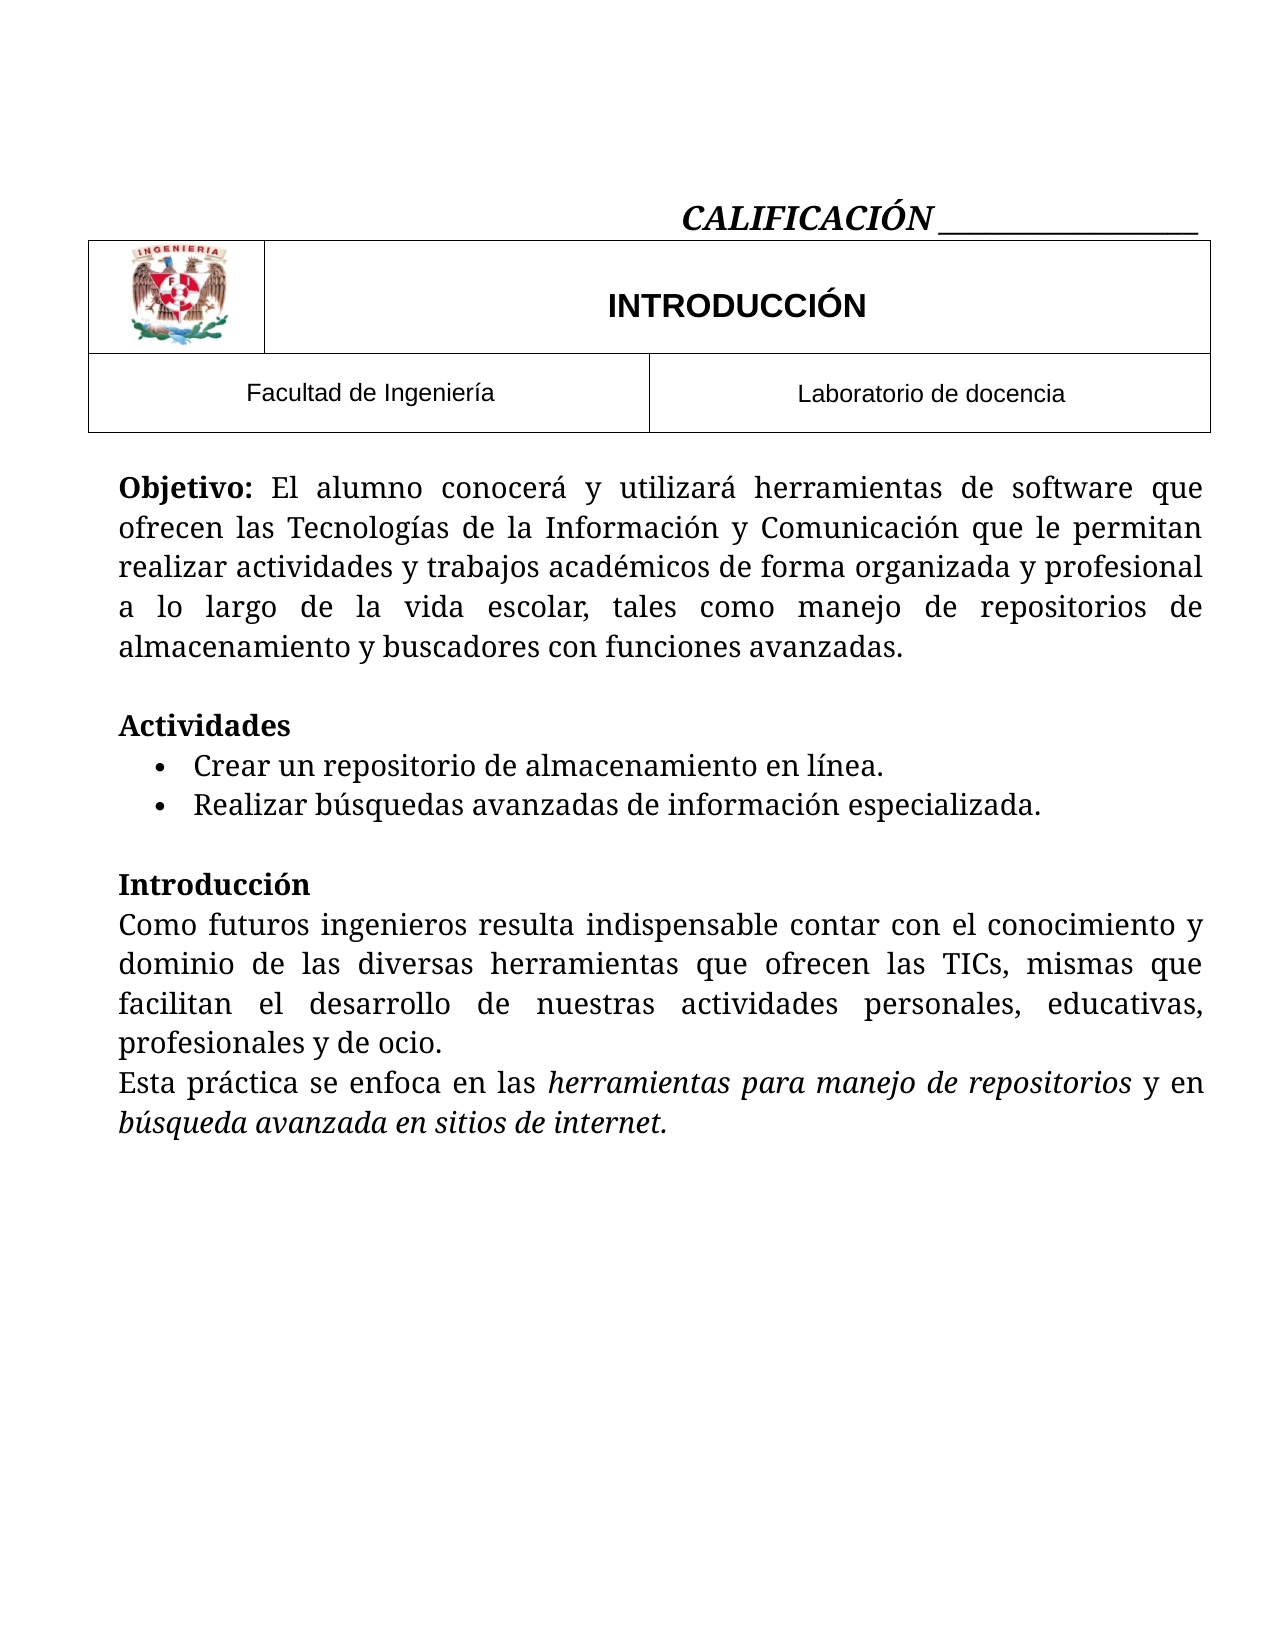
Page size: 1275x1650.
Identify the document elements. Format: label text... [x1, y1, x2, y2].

table_cell Facultad de Ingeniería [89, 354, 177, 432]
text Actividades [691, 705, 751, 745]
text Introducción [700, 864, 721, 904]
table_header [1016, 241, 1210, 353]
text Introducción [460, 864, 490, 904]
text Como futuros ingenieros resulta indispensable contar con el conocimiento y dominio de las diversas herramientas que ofrecen las TICs, mismas que facilitan el desarrollo de nuestras actividades personales, educativas, profesionales y de ocio. [824, 904, 1205, 1062]
list Crear un repositorio de almacenamiento en línea. [464, 745, 563, 769]
text Objetivo: El alumno conocerá y utilizará herramientas de software que ofrecen las Tecnologías de la Información y Comunicación que le permitan realizar actividades y trabajos académicos de forma organizada y profesional a lo largo de la vida escolar, tales como manejo de repositorios de almacenamiento y buscadores con funciones avanzadas. [828, 467, 973, 546]
text Objetivo: El alumno conocerá y utilizará herramientas de software que ofrecen las Tecnologías de la Información y Comunicación que le permitan realizar actividades y trabajos académicos de forma organizada y profesional a lo largo de la vida escolar, tales como manejo de repositorios de almacenamiento y buscadores con funciones avanzadas. [588, 467, 755, 546]
list Crear un repositorio de almacenamiento en línea. [447, 745, 490, 785]
table_cell Facultad de Ingeniería [203, 354, 338, 432]
table_header [265, 241, 404, 353]
text Introducción [648, 880, 678, 904]
table_cell Laboratorio de docencia [785, 400, 824, 432]
text Esta práctica se enfoca en las herramientas para manejo de repositorios y en búsqueda avanzada en sitios de internet. [284, 1062, 648, 1142]
text Actividades [1046, 705, 1063, 745]
text Actividades [327, 705, 336, 745]
text Introducción [601, 864, 622, 904]
table_cell Laboratorio de docencia [1102, 354, 1179, 432]
text Introducción [858, 864, 1033, 904]
table_header [89, 241, 127, 353]
text Introducción [1157, 864, 1205, 904]
text Introducción [832, 864, 862, 904]
text Introducción [618, 889, 648, 904]
text Introducción [254, 864, 272, 904]
text Actividades [1149, 705, 1183, 718]
list Realizar búsquedas avanzadas de información especializada. [905, 785, 952, 824]
list Crear un repositorio de almacenamiento en línea. [353, 745, 413, 785]
text Introducción [118, 864, 143, 904]
list Crear un repositorio de almacenamiento en línea. [640, 760, 682, 785]
text Objetivo: El alumno conocerá y utilizará herramientas de software que ofrecen las Tecnologías de la Información y Comunicación que le permitan realizar actividades y trabajos académicos de forma organizada y profesional a lo largo de la vida escolar, tales como manejo de repositorios de almacenamiento y buscadores con funciones avanzadas. [687, 572, 825, 653]
text Introducción [280, 864, 473, 904]
text Objetivo: El alumno conocerá y utilizará herramientas de software que ofrecen las Tecnologías de la Información y Comunicación que le permitan realizar actividades y trabajos académicos de forma organizada y profesional a lo largo de la vida escolar, tales como manejo de repositorios de almacenamiento y buscadores con funciones avanzadas. [554, 589, 644, 666]
text CALIFICACIÓN _________________ [852, 208, 978, 240]
list Realizar búsquedas avanzadas de información especializada. [764, 799, 858, 824]
table_header [147, 348, 177, 353]
table_cell Laboratorio de docencia [650, 354, 1038, 432]
table_header [254, 337, 264, 353]
text CALIFICACIÓN _________________ [331, 194, 832, 240]
table_header [231, 264, 264, 319]
table_header [195, 332, 242, 353]
text Actividades [905, 705, 935, 745]
text Como futuros ingenieros resulta indispensable contar con el conocimiento y dominio de las diversas herramientas que ofrecen las TICs, mismas que facilitan el desarrollo de nuestras actividades personales, educativas, profesionales y de ocio. [118, 904, 173, 1062]
text Actividades [854, 705, 875, 745]
table_header [909, 241, 1183, 353]
list Realizar búsquedas avanzadas de información especializada. [321, 785, 421, 824]
table_header INTRODUCCIÓN [374, 241, 935, 353]
text Actividades [952, 705, 969, 745]
text Introducción [627, 864, 695, 872]
table_header [231, 241, 264, 268]
text Como futuros ingenieros resulta indispensable contar con el conocimiento y dominio de las diversas herramientas que ofrecen las TICs, mismas que facilitan el desarrollo de nuestras actividades personales, educativas, profesionales y de ocio. [533, 910, 648, 987]
table_cell Facultad de Ingeniería [280, 354, 649, 432]
text Actividades [571, 709, 627, 745]
text Esta práctica se enfoca en las herramientas para manejo de repositorios y en búsqueda avanzada en sitios de internet. [1153, 1062, 1205, 1142]
text Introducción [426, 864, 447, 880]
text CALIFICACIÓN _________________ [832, 194, 1205, 240]
text Actividades [161, 705, 233, 735]
text Introducción [717, 864, 845, 904]
text Actividades [357, 705, 370, 745]
text Introducción [1038, 864, 1080, 904]
text CALIFICACIÓN _________________ [118, 194, 477, 240]
table_cell Facultad de Ingeniería [152, 354, 224, 432]
text Introducción [361, 864, 417, 889]
text Introducción [909, 864, 965, 889]
text Actividades [468, 705, 588, 745]
text Como futuros ingenieros resulta indispensable contar con el conocimiento y dominio de las diversas herramientas que ofrecen las TICs, mismas que facilitan el desarrollo de nuestras actividades personales, educativas, profesionales y de ocio. [563, 927, 768, 1000]
list Realizar búsquedas avanzadas de información especializada. [670, 785, 708, 824]
text Introducción [751, 893, 781, 904]
list Crear un repositorio de almacenamiento en línea. [747, 745, 785, 785]
text Actividades [383, 705, 421, 745]
text Objetivo: El alumno conocerá y utilizará herramientas de software que ofrecen las Tecnologías de la Información y Comunicación que le permitan realizar actividades y trabajos académicos de forma organizada y profesional a lo largo de la vida escolar, tales como manejo de repositorios de almacenamiento y buscadores con funciones avanzadas. [553, 559, 730, 666]
text Objetivo: El alumno conocerá y utilizará herramientas de software que ofrecen las Tecnologías de la Información y Comunicación que le permitan realizar actividades y trabajos académicos de forma organizada y profesional a lo largo de la vida escolar, tales como manejo de repositorios de almacenamiento y buscadores con funciones avanzadas. [118, 467, 374, 666]
text Esta práctica se enfoca en las herramientas para manejo de repositorios y en búsqueda avanzada en sitios de internet. [118, 1062, 276, 1142]
text Actividades [605, 705, 712, 743]
text Como futuros ingenieros resulta indispensable contar con el conocimiento y dominio de las diversas herramientas que ofrecen las TICs, mismas que facilitan el desarrollo de nuestras actividades personales, educativas, profesionales y de ocio. [717, 966, 890, 1062]
table_cell Laboratorio de docencia [1063, 354, 1093, 384]
text Actividades [118, 705, 143, 735]
text Objetivo: El alumno conocerá y utilizará herramientas de software que ofrecen las Tecnologías de la Información y Comunicación que le permitan realizar actividades y trabajos académicos de forma organizada y profesional a lo largo de la vida escolar, tales como manejo de repositorios de almacenamiento y buscadores con funciones avanzadas. [1015, 467, 1205, 666]
text Introducción [541, 889, 571, 904]
list Crear un repositorio de almacenamiento en línea. [978, 745, 1008, 785]
list Crear un repositorio de almacenamiento en línea. [931, 745, 961, 785]
table_header [319, 814, 323, 824]
text Actividades [995, 705, 1012, 745]
table_cell Laboratorio de docencia [1153, 354, 1210, 432]
text Objetivo: El alumno conocerá y utilizará herramientas de software que ofrecen las Tecnologías de la Información y Comunicación que le permitan realizar actividades y trabajos académicos de forma organizada y profesional a lo largo de la vida escolar, tales como manejo de repositorios de almacenamiento y buscadores con funciones avanzadas. [327, 467, 511, 546]
text Actividades [1098, 705, 1110, 745]
list Realizar búsquedas avanzadas de información especializada. [447, 785, 490, 824]
table_header [451, 803, 456, 812]
text Introducción [186, 864, 199, 904]
text Como futuros ingenieros resulta indispensable contar con el conocimiento y dominio de las diversas herramientas que ofrecen las TICs, mismas que facilitan el desarrollo de nuestras actividades personales, educativas, profesionales y de ocio. [182, 904, 610, 1062]
text Actividades [451, 705, 468, 745]
text Actividades [1192, 705, 1205, 745]
text Introducción [1098, 864, 1119, 904]
table_cell Laboratorio de docencia [854, 354, 1089, 432]
text Actividades [118, 729, 139, 745]
table_header [901, 260, 956, 298]
table_cell Facultad de Ingeniería [340, 354, 464, 392]
text Como futuros ingenieros resulta indispensable contar con el conocimiento y dominio de las diversas herramientas que ofrecen las TICs, mismas que facilitan el desarrollo de nuestras actividades personales, educativas, profesionales y de ocio. [254, 904, 336, 974]
list Realizar búsquedas avanzadas de información especializada. [952, 785, 1008, 824]
text Esta práctica se enfoca en las herramientas para manejo de repositorios y en búsqueda avanzada en sitios de internet. [678, 1062, 1149, 1142]
text Introducción [224, 864, 237, 904]
